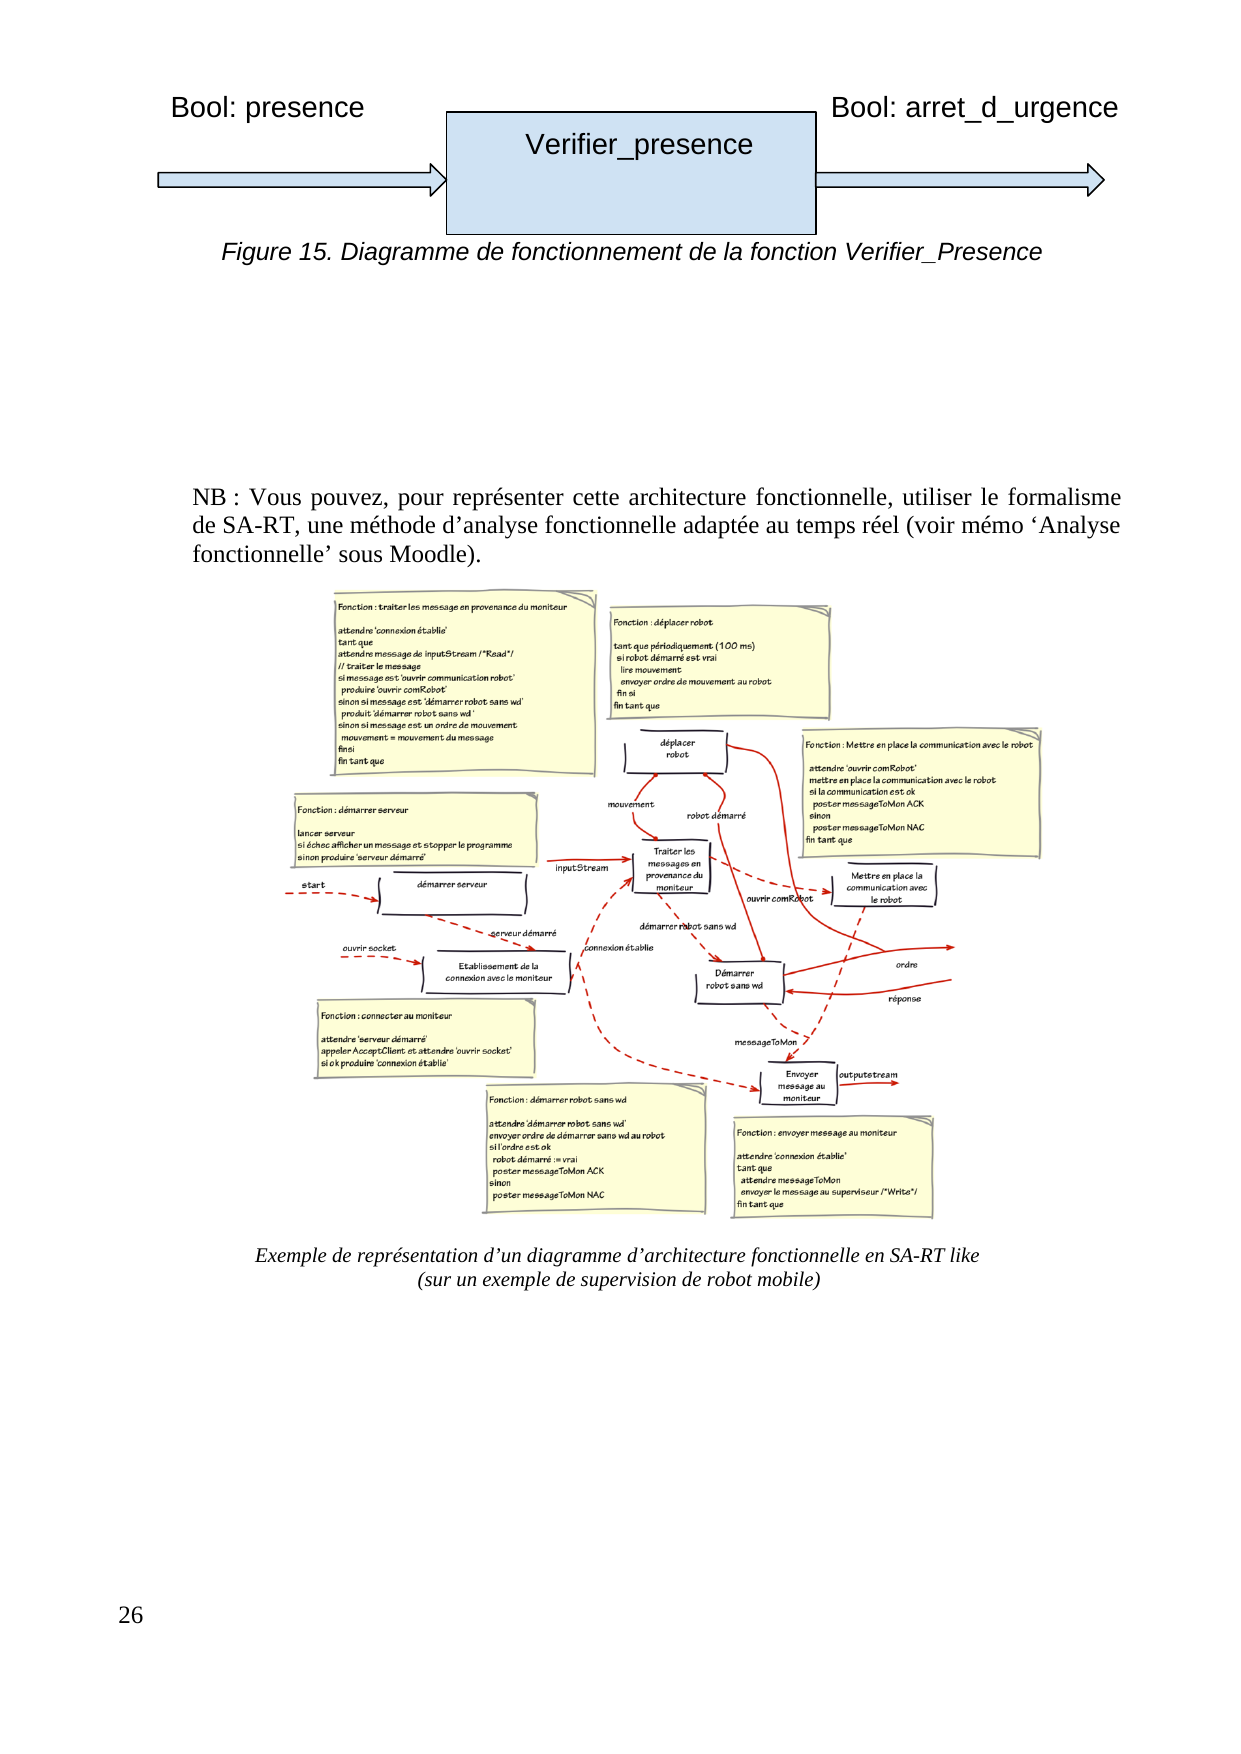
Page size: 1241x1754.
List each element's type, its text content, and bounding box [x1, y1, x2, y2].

text Figure 15. Diagramme de fonctionnement de la fonction Verifier_Presence [118, 237, 1112, 266]
text Exemple de représentation d’un diagramme d’architecture fonctionnelle en SA-RT like (sur un exemple de supervision de robot mobile) [118, 1243, 1122, 1291]
picture [259, 582, 1056, 1227]
text NB : Vous pouvez, pour représenter cette architecture fonctionnelle, utiliser le formalisme de SA-RT, une méthode d’analyse fonctionnelle adaptée au temps réel (voir mémo ‘Analyse fonctionnelle’ sous Moodle). [192, 482, 1122, 568]
